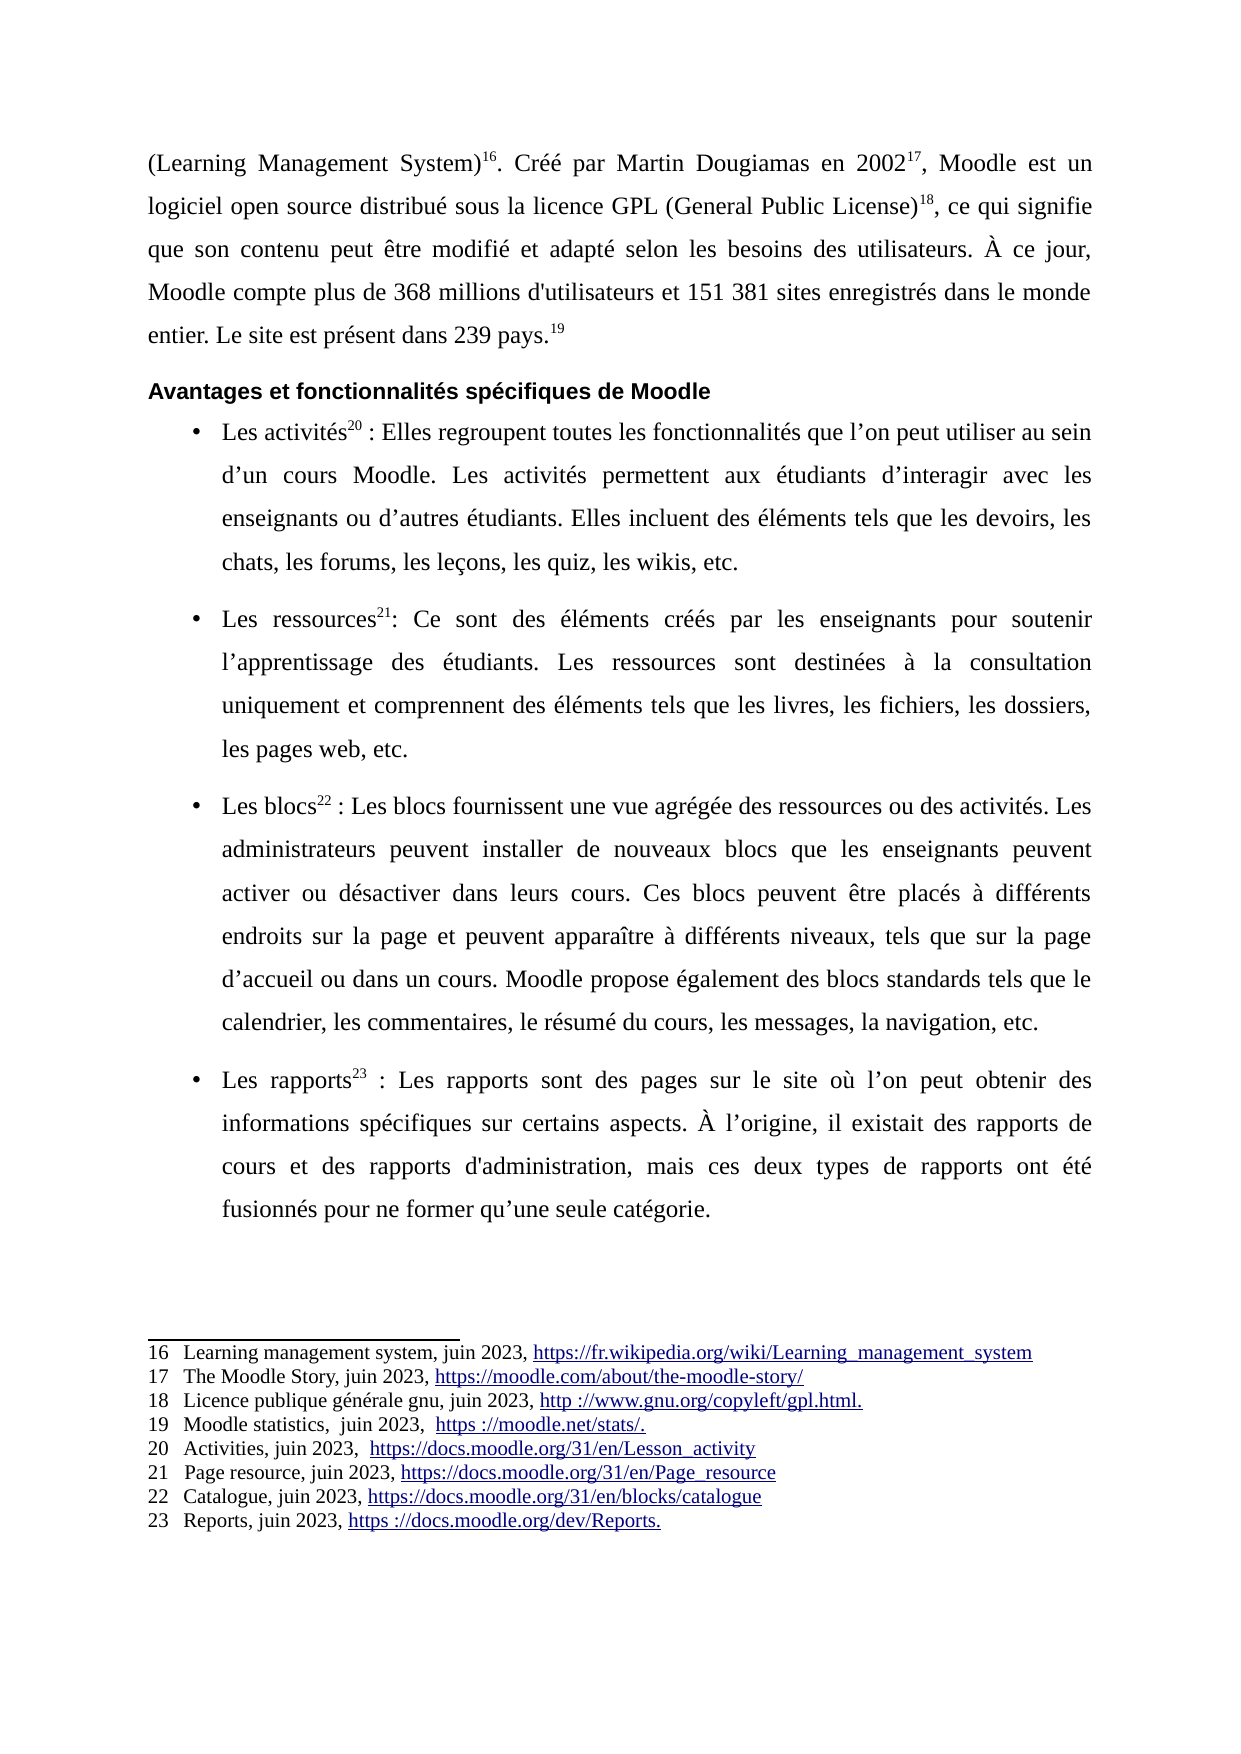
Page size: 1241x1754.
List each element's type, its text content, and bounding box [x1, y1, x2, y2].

text Learning management system, juin 2023, https://fr.wikipedia.org/wiki/Learning_management_system [148, 1340, 1092, 1364]
list Activities, juin 2023, https://docs.moodle.org/31/en/Lesson_activity [148, 1436, 1092, 1460]
text Moodle statistics, juin 2023, https ://moodle.net/stats/. [148, 1412, 1092, 1436]
list Les activités : Elles regroupent toutes les fonctionnalités que l’on peut utiliser au sein d’un cours Moodle. Les activités permettent aux étudiants d’interagir avec les enseignants ou d’autres étudiants. Elles incluent des éléments tels que les devoirs, les chats, les forums, les leçons, les quiz, les wikis, etc. [192, 417, 1092, 575]
text The Moodle Story, juin 2023, https://moodle.com/about/the-moodle-story/ [148, 1364, 1092, 1388]
list Catalogue, juin 2023, https://docs.moodle.org/31/en/blocks/catalogue [148, 1484, 1092, 1508]
subtitle Avantages et fonctionnalités spécifiques de Moodle [148, 378, 1092, 404]
list Les ressources: Ce sont des éléments créés par les enseignants pour soutenir l’apprentissage des étudiants. Les ressources sont destinées à la consultation uniquement et comprennent des éléments tels que les livres, les fichiers, les dossiers, les pages web, etc. [192, 604, 1092, 762]
text Licence publique générale gnu, juin 2023, http ://www.gnu.org/copyleft/gpl.html. [148, 1388, 1092, 1412]
text (Learning Management System). Créé par Martin Dougiamas en 2002, Moodle est un logiciel open source distribué sous la licence GPL (General Public License), ce qui signifie que son contenu peut être modifié et adapté selon les besoins des utilisateurs. À ce jour, Moodle compte plus de 368 millions d'utilisateurs et 151 381 sites enregistrés dans le monde entier. Le site est présent dans 239 pays. [148, 148, 1092, 349]
list Reports, juin 2023, https ://docs.moodle.org/dev/Reports. [148, 1508, 1092, 1532]
list Les rapports : Les rapports sont des pages sur le site où l’on peut obtenir des informations spécifiques sur certains aspects. À l’origine, il existait des rapports de cours et des rapports d'administration, mais ces deux types de rapports ont été fusionnés pour ne former qu’une seule catégorie. [192, 1065, 1092, 1223]
list Page resource, juin 2023, https://docs.moodle.org/31/en/Page_resource [148, 1460, 1092, 1484]
list Les blocs : Les blocs fournissent une vue agrégée des ressources ou des activités. Les administrateurs peuvent installer de nouveaux blocs que les enseignants peuvent activer ou désactiver dans leurs cours. Ces blocs peuvent être placés à différents endroits sur la page et peuvent apparaître à différents niveaux, tels que sur la page d’accueil ou dans un cours. Moodle propose également des blocs standards tels que le calendrier, les commentaires, le résumé du cours, les messages, la navigation, etc. [192, 791, 1092, 1036]
